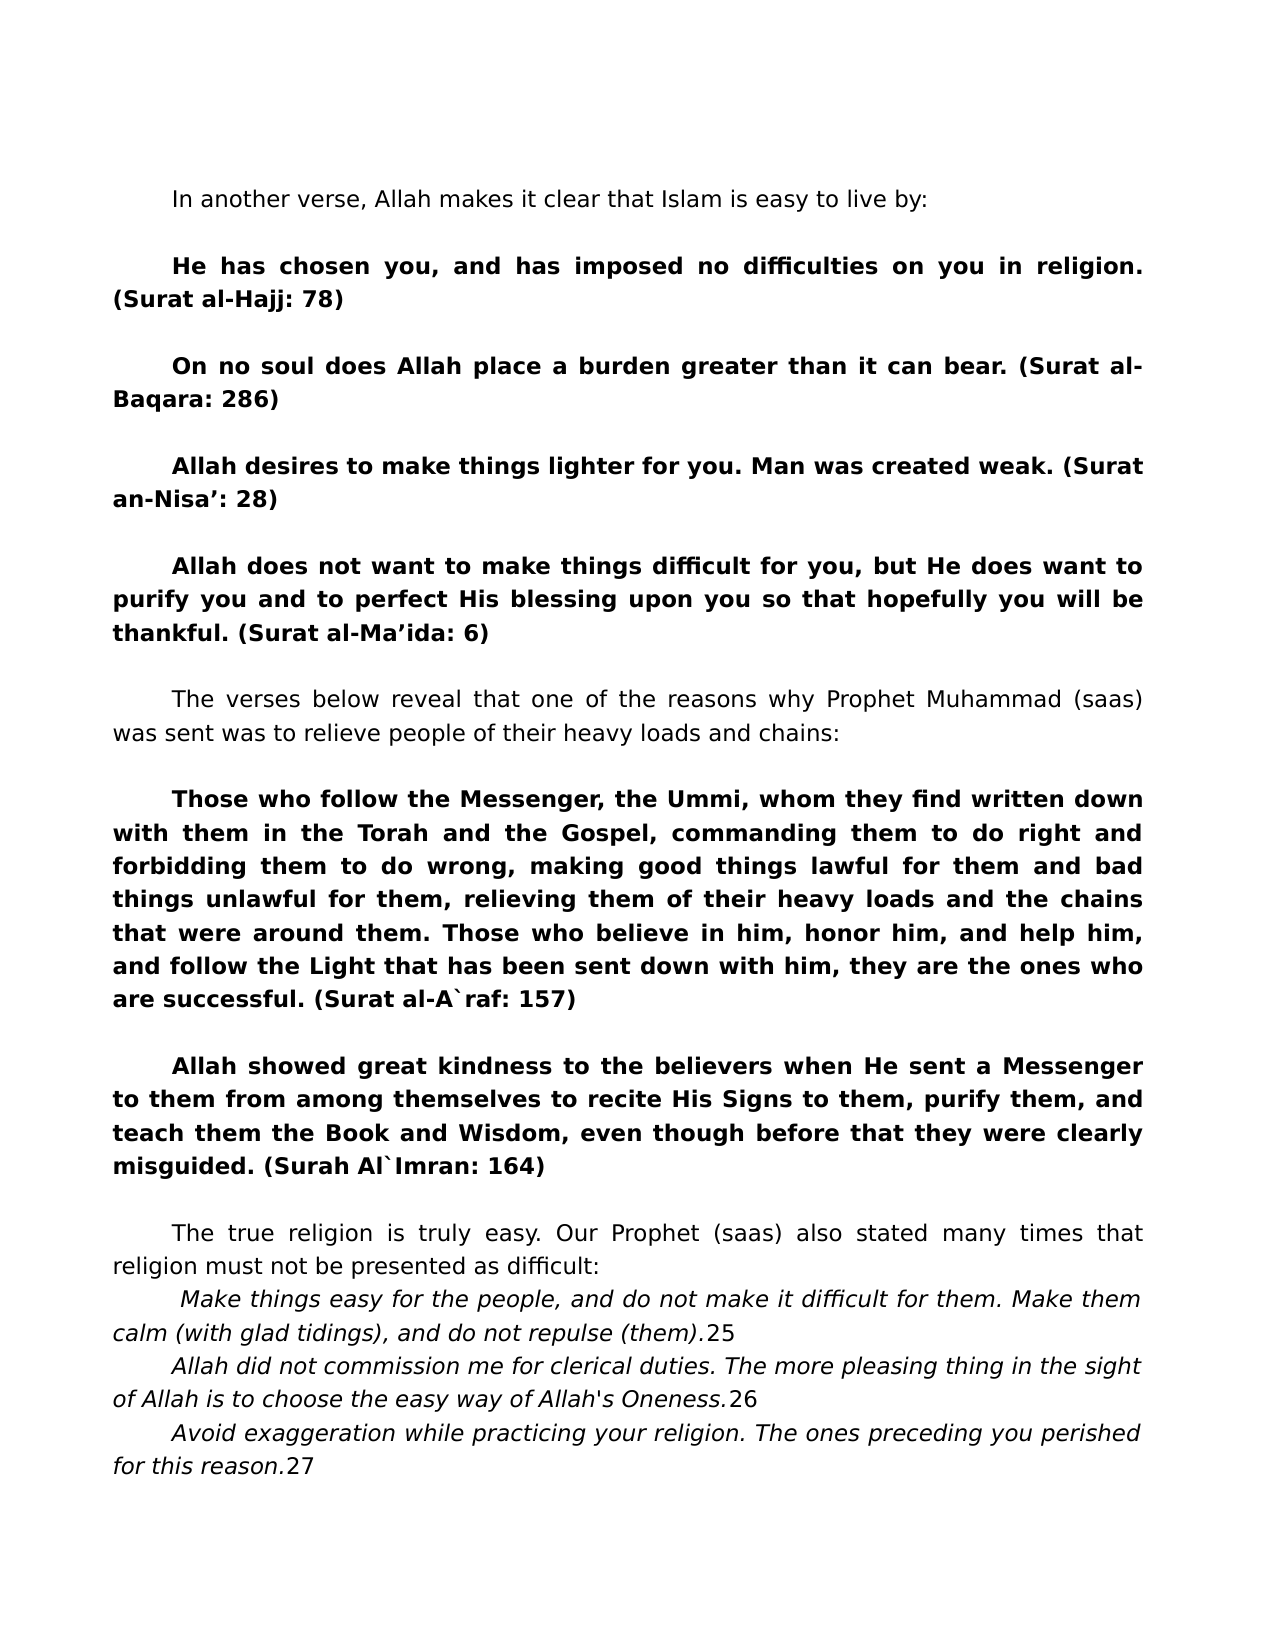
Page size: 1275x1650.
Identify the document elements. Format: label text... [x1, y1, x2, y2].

text The true religion is truly easy. Our Prophet (saas) also stated many times that religion must not be presented as difficult: [112, 1214, 1145, 1281]
text Those who follow the Messenger, the Ummi, whom they find written down with them in the Torah and the Gospel, commanding them to do right and forbidding them to do wrong, making good things lawful for them and bad things unlawful for them, relieving them of their heavy loads and the chains that were around them. Those who believe in him, honor him, and help him, and follow the Light that has been sent down with him, they are the ones who are successful. (Surat al-A`raf: 157) [112, 781, 1145, 1014]
text The verses below reveal that one of the reasons why Prophet Muhammad (saas) was sent was to relieve people of their heavy loads and chains: [112, 681, 1145, 748]
text In another verse, Allah makes it clear that Islam is easy to live by: [112, 181, 1145, 214]
text Make things easy for the people, and do not make it difficult for them. Make them calm (with glad tidings), and do not repulse (them).25 [112, 1281, 1145, 1348]
text On no soul does Allah place a burden greater than it can bear. (Surat al-Baqara: 286) [112, 348, 1145, 414]
text Avoid exaggeration while practicing your religion. The ones preceding you perished for this reason.27 [112, 1414, 1145, 1481]
text Allah showed great kindness to the believers when He sent a Messenger to them from among themselves to recite His Signs to them, purify them, and teach them the Book and Wisdom, even though before that they were clearly misguided. (Surah Al`Imran: 164) [112, 1048, 1145, 1181]
text Allah desires to make things lighter for you. Man was created weak. (Surat an-Nisa’: 28) [112, 448, 1145, 514]
text He has chosen you, and has imposed no difficulties on you in religion. (Surat al-Hajj: 78) [112, 248, 1145, 314]
text Allah does not want to make things difficult for you, but He does want to purify you and to perfect His blessing upon you so that hopefully you will be thankful. (Surat al-Ma’ida: 6) [112, 548, 1145, 648]
text Allah did not commission me for clerical duties. The more pleasing thing in the sight of Allah is to choose the easy way of Allah's Oneness.26 [112, 1348, 1145, 1414]
